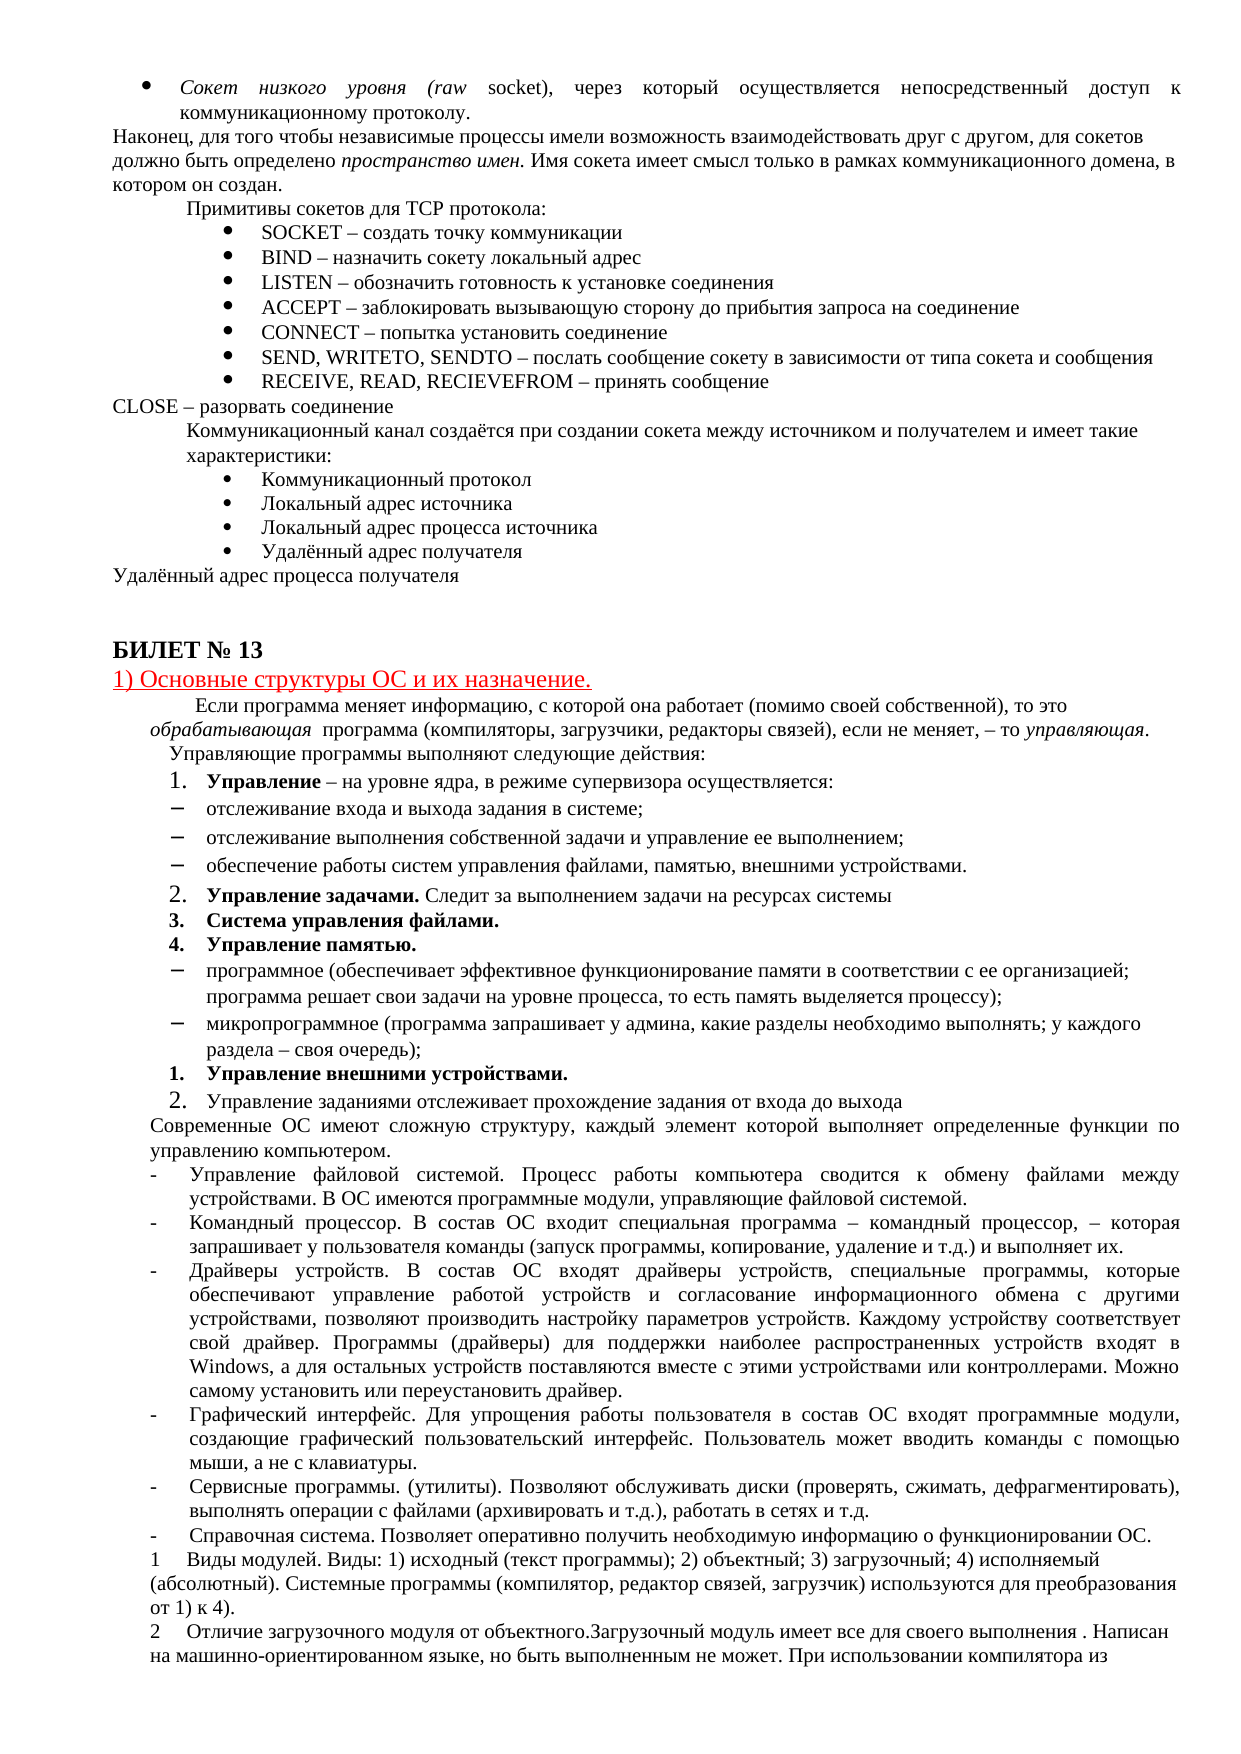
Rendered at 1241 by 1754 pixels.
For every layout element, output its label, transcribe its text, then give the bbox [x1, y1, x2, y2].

list ACCEPT – заблокировать вызывающую сторону до прибытия запроса на соединение [223, 295, 1181, 320]
text Современные ОС имеют сложную структуру, каждый элемент которой выполняет определенные функции по управлению компьютером. [150, 1113, 1181, 1162]
list отслеживание выполнения собственной задачи и управление ее выполнением; [169, 822, 1181, 850]
list микропрограммное (программа запрашивает у админа, какие разделы необходимо выполнять; у каждого раздела – своя очередь); [169, 1008, 1181, 1061]
list Управление памятью. [169, 932, 1181, 956]
list Удалённый адрес получателя [224, 539, 1181, 563]
list Управление заданиями отслеживает прохождение задания от входа до выхода [169, 1085, 1181, 1113]
text 1 Виды модулей. Виды: 1) исходный (текст программы); 2) объектный; 3) загрузочный; 4) исполняемый (абсолютный). Системные программы (компилятор, редактор связей, загрузчик) используются для преобразования от 1) к 4). [150, 1547, 1181, 1619]
text Если программа меняет информацию, с которой она работает (помимо своей собственной), то это обрабатывающая программа (компиляторы, загрузчики, редакторы связей), если не меняет, – то управляющая. [150, 692, 1181, 741]
list Управление файловой системой. Процесс работы компьютера сводится к обмену файлами между устройствами. В ОС имеются программные модули, управляющие файловой системой. [150, 1162, 1181, 1210]
list SEND, WRITETO, SENDTO – послать сообщение сокету в зависимости от типа сокета и сообщения [223, 344, 1181, 369]
text Коммуникационный канал создаётся при создании сокета между источником и получателем и имеет такие характеристики: [186, 418, 1181, 467]
list Управление задачами. Следит за выполнением задачи на ресурсах системы [169, 879, 1181, 907]
text Наконец, для того чтобы независимые процессы имели возможность взаи­модействовать друг с другом, для сокетов должно быть определено про­странство имен. Имя сокета имеет смысл только в рамках коммуникаци­онного домена, в котором он создан. [112, 124, 1181, 196]
list отслеживание входа и выхода задания в системе; [169, 793, 1181, 822]
list RECEIVE, READ, RECIEVEFROM – принять сообщение [223, 369, 1181, 394]
list программное (обеспечивает эффективное функционирование памяти в соответствии с ее организацией; программа решает свои задачи на уровне процесса, то есть память выделяется процессу); [169, 956, 1181, 1008]
text CLOSE – разорвать соединение [112, 394, 1181, 418]
list Управление внешними устройствами. [169, 1061, 1181, 1085]
list SOCKET – создать точку коммуникации [223, 220, 1181, 245]
list Справочная система. Позволяет оперативно получить необходимую информацию о функционировании ОС. [150, 1522, 1181, 1547]
list Локальный адрес источника [224, 491, 1181, 515]
list Управление – на уровне ядра, в режиме супервизора осуществляется: [169, 765, 1181, 793]
list CONNECT – попытка установить соединение [223, 320, 1181, 344]
list Локальный адрес процесса источника [224, 515, 1181, 539]
text БИЛЕТ № 13 [112, 635, 1181, 664]
text Управляющие программы выполняют следующие действия: [150, 741, 1181, 765]
list Система управления файлами. [169, 907, 1181, 932]
list Командный процессор. В состав ОС входит специальная программа – командный процессор, – которая запрашивает у пользователя команды (запуск программы, копирование, удаление и т.д.) и выполняет их. [150, 1210, 1181, 1258]
list Драйверы устройств. В состав ОС входят драйверы устройств, специальные программы, которые обеспечивают управление работой устройств и согласование информационного обмена с другими устройствами, позволяют производить настройку параметров устройств. Каждому устройству соответствует свой драйвер. Программы (драйверы) для поддержки наиболее распространенных устройств входят в Windows, а для остальных устройств поставляются вместе с этими устройствами или контроллерами. Можно самому установить или переустановить драйвер. [150, 1258, 1181, 1402]
list Графический интерфейс. Для упрощения работы пользователя в состав ОС входят программные модули, создающие графический пользовательский интерфейс. Пользователь может вводить команды с помощью мыши, а не с клавиатуры. [150, 1402, 1181, 1474]
text Примитивы сокетов для TCP протокола: [186, 196, 1181, 220]
text 1) Основные структуры ОС и их назначение. [112, 664, 1181, 692]
list LISTEN – обозначить готовность к установке соединения [223, 270, 1181, 295]
text 2 Отличие загрузочного модуля от объектного.Загрузочный модуль имеет все для своего выполнения . Написан на машинно-ориентированном языке, но быть выполненным не может. При использовании компилятора из [150, 1619, 1181, 1667]
list BIND – назначить сокету локальный адрес [223, 245, 1181, 270]
text Удалённый адрес процесса получателя [112, 563, 1181, 587]
list Коммуникационный протокол [224, 467, 1181, 491]
list Сервисные программы. (утилиты). Позволяют обслуживать диски (проверять, сжимать, дефрагментировать), выполнять операции с файлами (архивировать и т.д.), работать в сетях и т.д. [150, 1474, 1181, 1522]
list обеспечение работы систем управления файлами, памятью, внешними устройствами. [169, 850, 1181, 879]
list Сокет низкого уровня (raw socket), через который осуществляется не­посредственный доступ к коммуникационному протоколу. [142, 75, 1181, 124]
